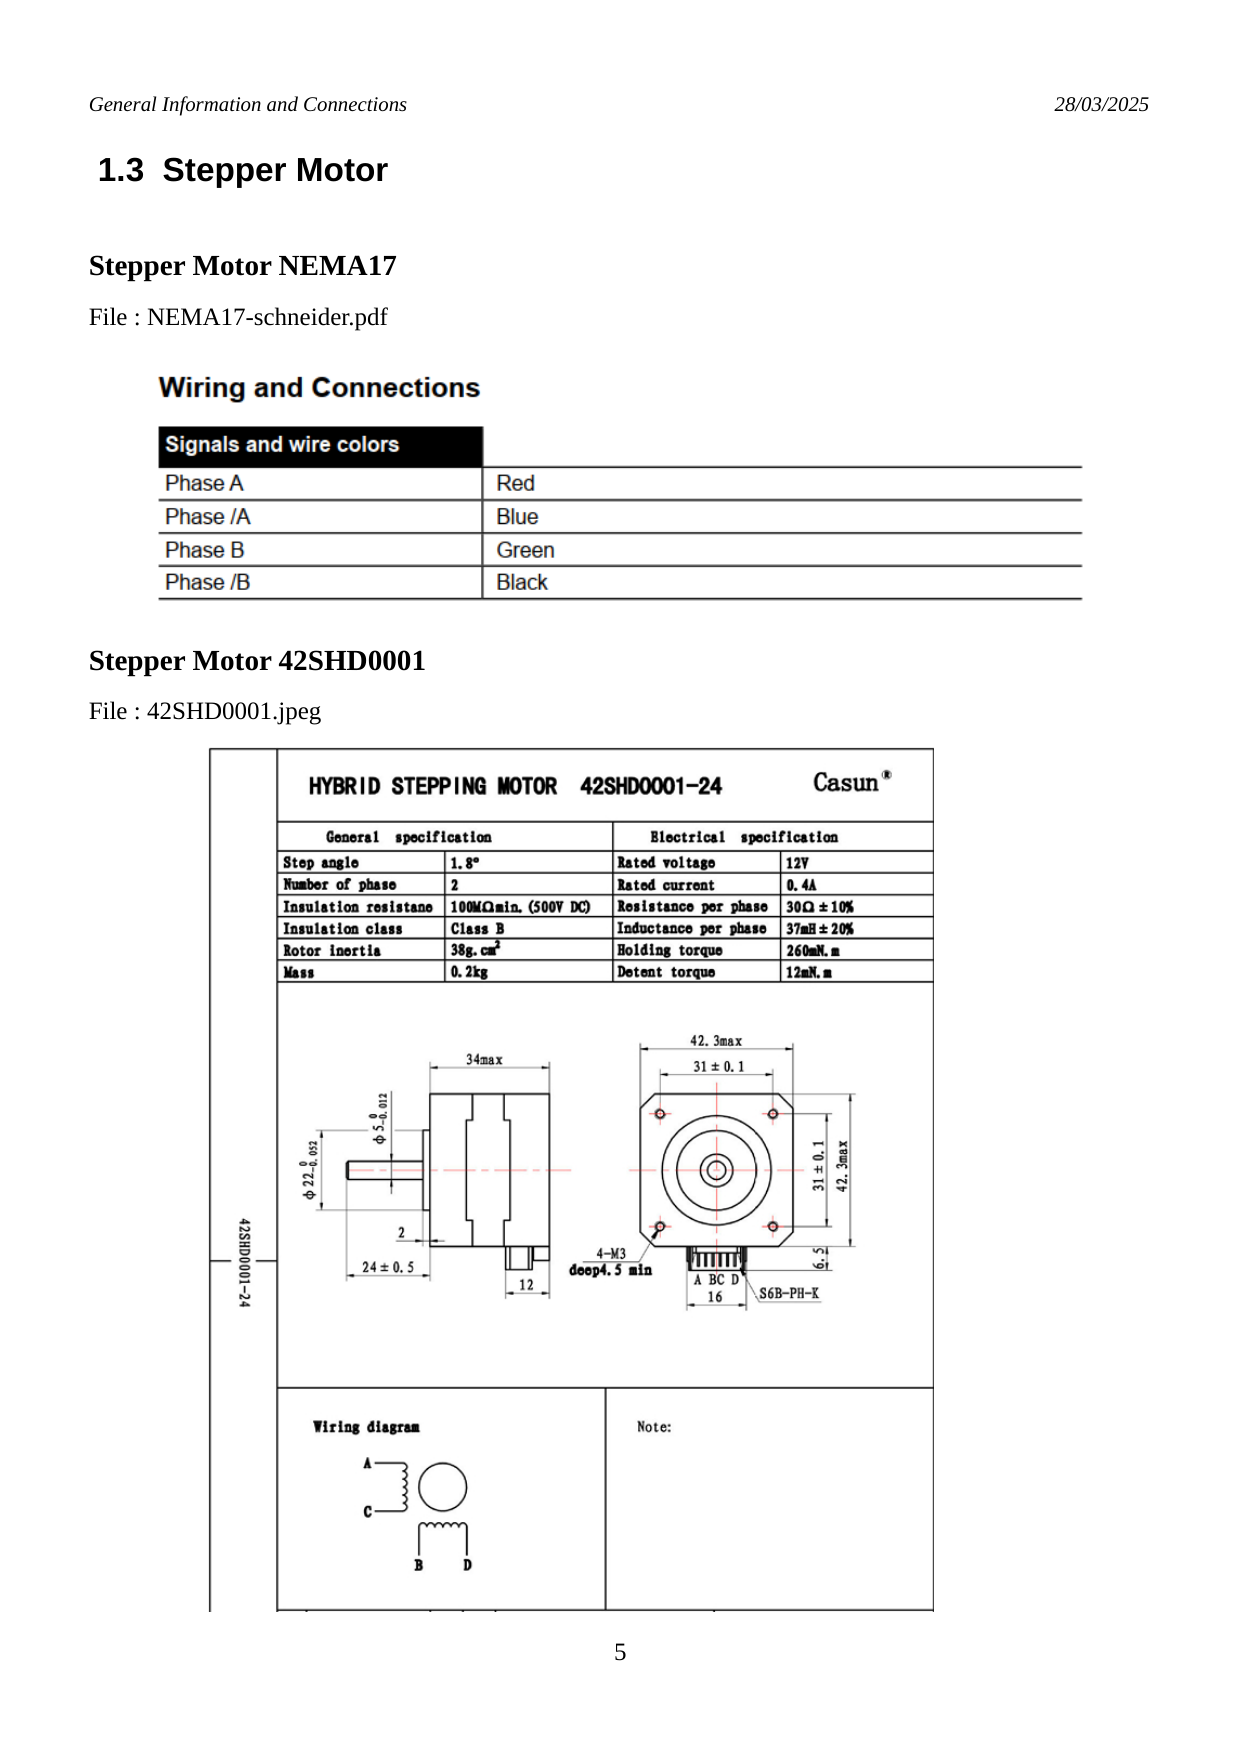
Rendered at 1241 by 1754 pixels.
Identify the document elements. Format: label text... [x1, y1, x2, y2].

text Stepper Motor NEMA17 [88, 248, 1152, 282]
subtitle Stepper Motor [88, 150, 1152, 188]
text File : NEMA17-schneider.pdf [88, 302, 1152, 330]
picture [136, 349, 1104, 615]
text Stepper Motor 42SHD0001 [88, 643, 1152, 677]
text File : 42SHD0001.jpeg [88, 696, 1152, 725]
picture [207, 747, 934, 1612]
